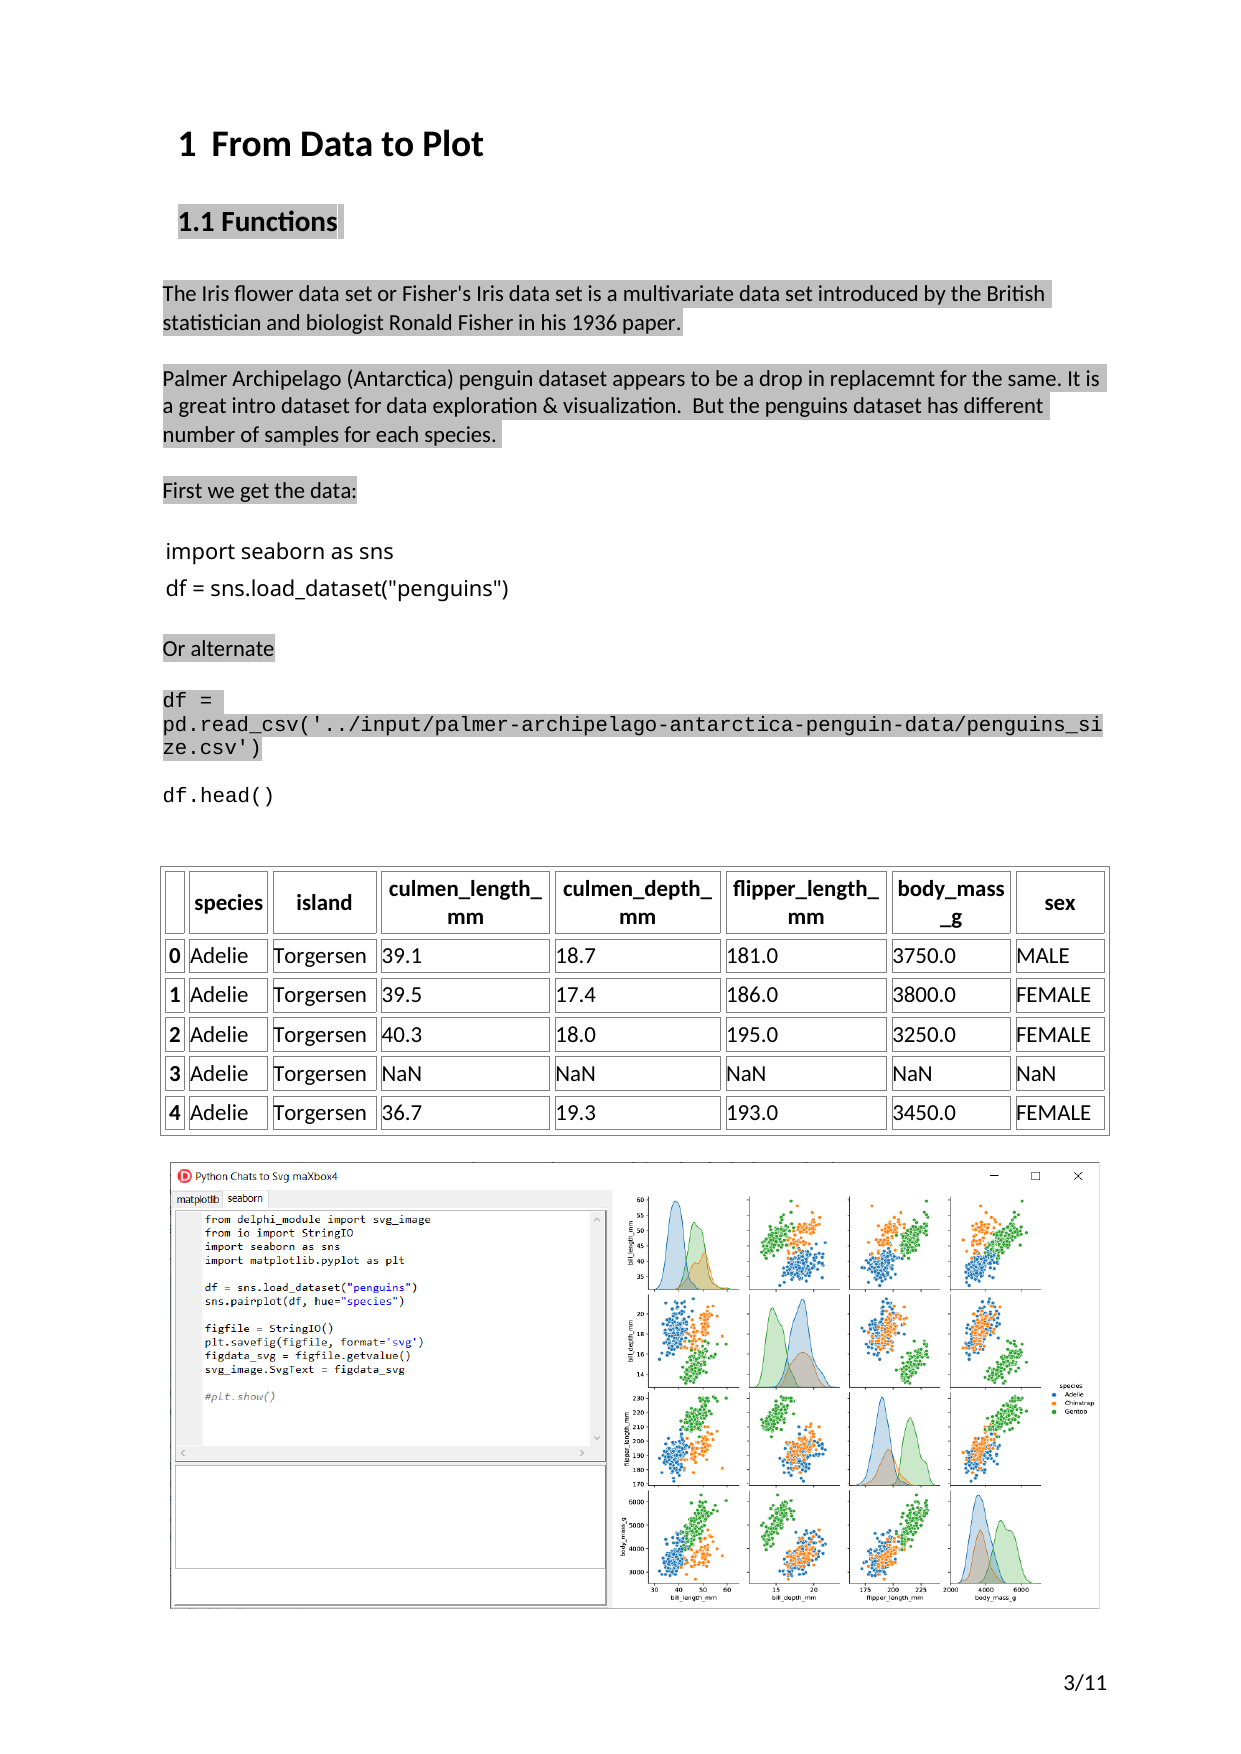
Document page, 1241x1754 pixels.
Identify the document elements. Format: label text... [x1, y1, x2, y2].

table_header island [270, 867, 378, 933]
table_cell Torgersen [270, 933, 378, 972]
table_header body_mass_g [889, 867, 1013, 933]
table_cell 18.7 [552, 933, 723, 972]
table_cell NaN [723, 1051, 889, 1090]
table_cell FEMALE [1013, 972, 1107, 1012]
table_cell Torgersen [270, 1051, 378, 1090]
table_header [650, 532, 890, 569]
table_cell Torgersen [270, 1090, 378, 1129]
table_cell 181.0 [723, 933, 889, 972]
table_cell 2 [163, 1012, 187, 1051]
table_cell NaN [889, 1051, 1013, 1090]
table_header sex [1013, 867, 1107, 933]
table_header [166, 904, 184, 933]
text Or alternate [162, 634, 1107, 662]
table_cell 39.1 [379, 933, 552, 972]
table_cell NaN [379, 1051, 552, 1090]
table_cell FEMALE [1013, 1012, 1107, 1051]
text The Iris flower data set or Fisher's Iris data set is a multivariate data set introduced by the British statistician and biologist Ronald Fisher in his 1936 paper. [162, 279, 1107, 336]
table_cell 0 [163, 933, 187, 972]
table_cell 3 [163, 1051, 187, 1090]
table_cell MALE [1013, 933, 1107, 972]
table_cell FEMALE [1013, 1090, 1107, 1129]
table_cell Adelie [187, 1051, 270, 1090]
table_cell Adelie [187, 1012, 270, 1051]
table_cell 4 [163, 1090, 187, 1129]
text df = pd.read_csv('../input/palmer-archipelago-antarctica-penguin-data/penguins_size.csv') [162, 690, 1107, 761]
table_cell [650, 569, 890, 606]
table_cell Torgersen [270, 1012, 378, 1051]
subtitle From Data to Plot [177, 120, 1107, 166]
table_cell 195.0 [723, 1012, 889, 1051]
table_header [166, 872, 184, 899]
table_cell 3800.0 [889, 972, 1013, 1012]
table_cell Adelie [187, 1090, 270, 1129]
table_cell 3250.0 [889, 1012, 1013, 1051]
table_cell 3750.0 [889, 933, 1013, 972]
table_cell 19.3 [552, 1090, 723, 1129]
table_header [163, 867, 187, 933]
table_cell df = sns.load_dataset("penguins") [163, 569, 650, 606]
table_cell 39.5 [379, 972, 552, 1012]
table_cell Torgersen [270, 972, 378, 1012]
table_header import seaborn as sns [163, 532, 650, 569]
table_header culmen_length_mm [379, 867, 552, 933]
table_header culmen_depth_mm [552, 867, 723, 933]
table_cell Adelie [187, 972, 270, 1012]
table_cell 3450.0 [889, 1090, 1013, 1129]
text First we get the data: [162, 476, 1107, 504]
table_cell NaN [1013, 1051, 1107, 1090]
table_header species [187, 867, 270, 933]
table_cell 1 [163, 972, 187, 1012]
table_cell 186.0 [723, 972, 889, 1012]
table_cell 193.0 [723, 1090, 889, 1129]
table_cell 40.3 [379, 1012, 552, 1051]
table_cell NaN [552, 1051, 723, 1090]
table_cell 36.7 [379, 1090, 552, 1129]
table_cell 18.0 [552, 1012, 723, 1051]
picture [170, 1162, 1100, 1609]
table_cell 17.4 [552, 972, 723, 1012]
table_header flipper_length_mm [723, 867, 889, 933]
text Palmer Archipelago (Antarctica) penguin dataset appears to be a drop in replacemnt for the same. It is a great intro dataset for data exploration & visualization. But the penguins dataset has different number of samples for each species. [162, 364, 1107, 448]
text df.head() [162, 784, 1107, 808]
subtitle Functions [177, 203, 1107, 239]
table_cell Adelie [187, 933, 270, 972]
